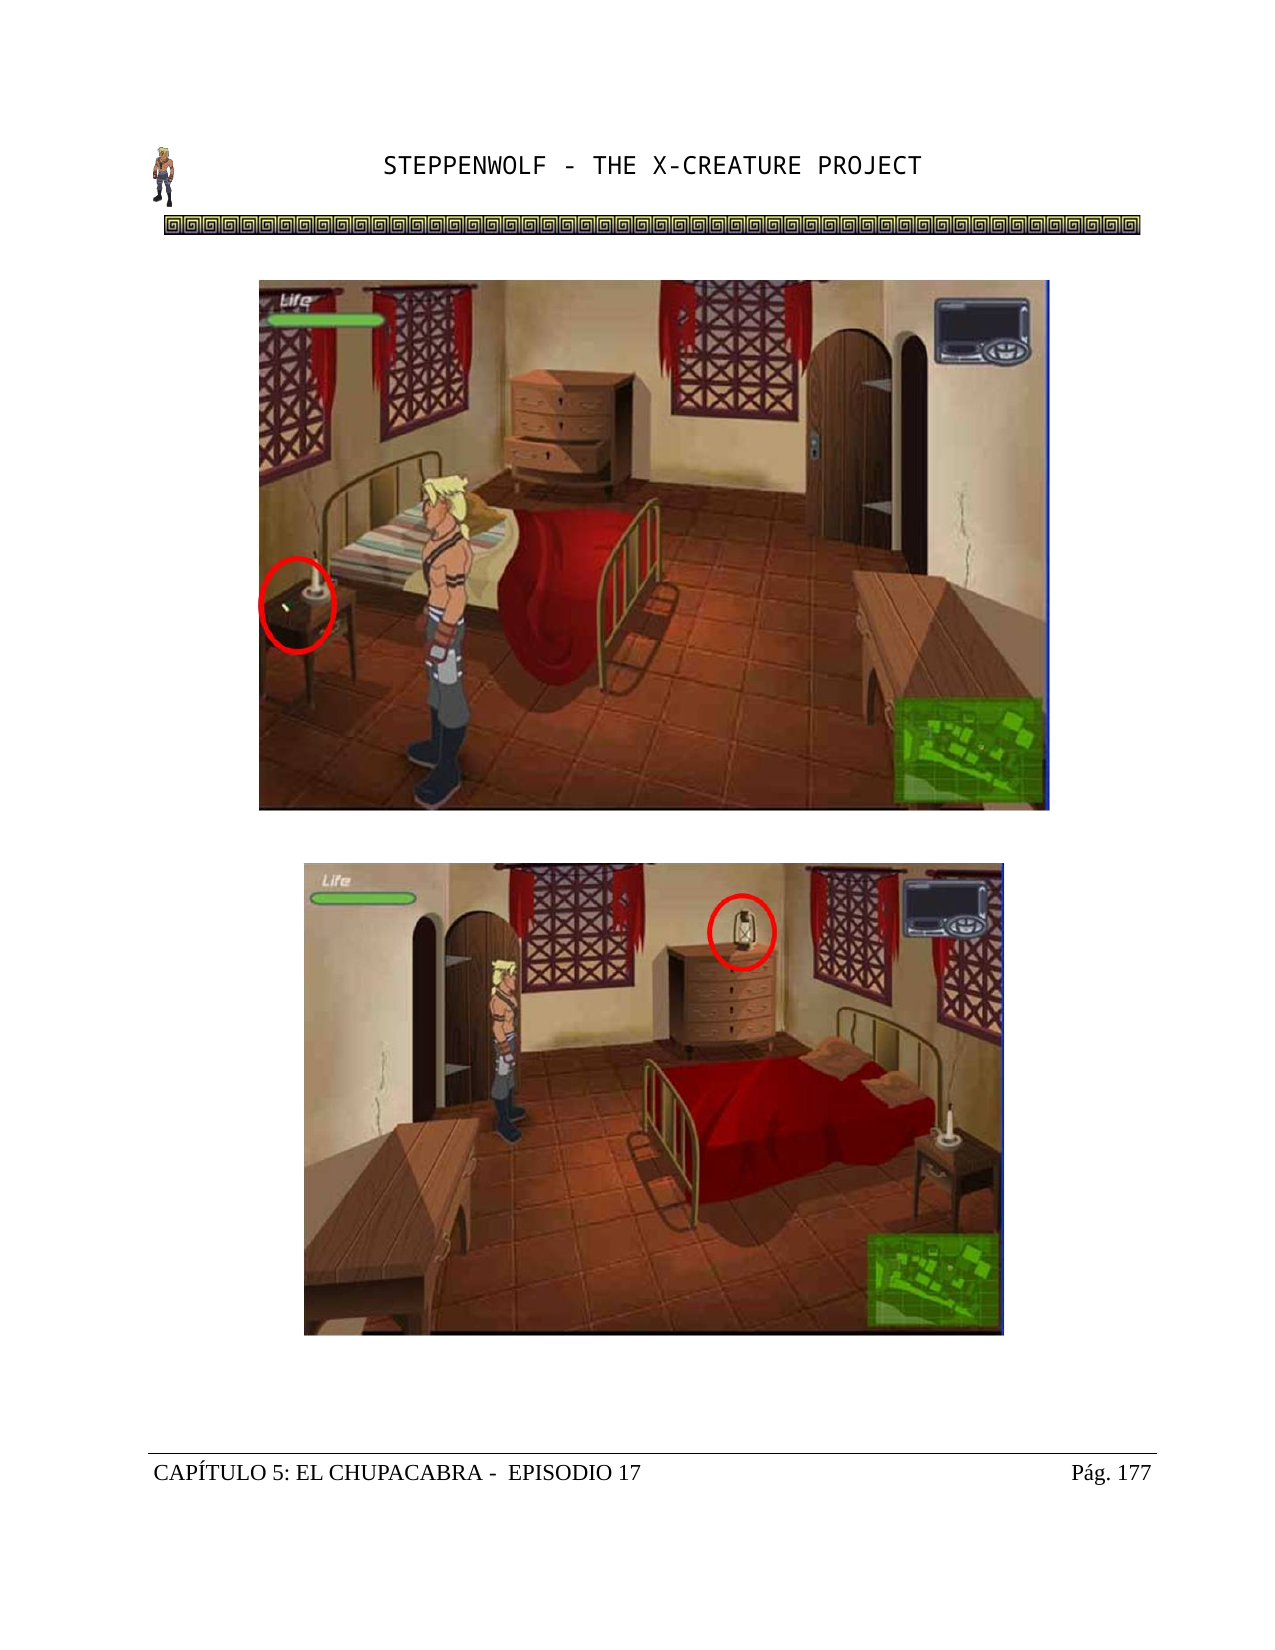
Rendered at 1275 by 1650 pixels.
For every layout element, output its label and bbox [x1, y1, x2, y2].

picture [303, 863, 1005, 1336]
picture [164, 215, 1141, 235]
picture [147, 147, 181, 207]
picture [257, 279, 1050, 811]
